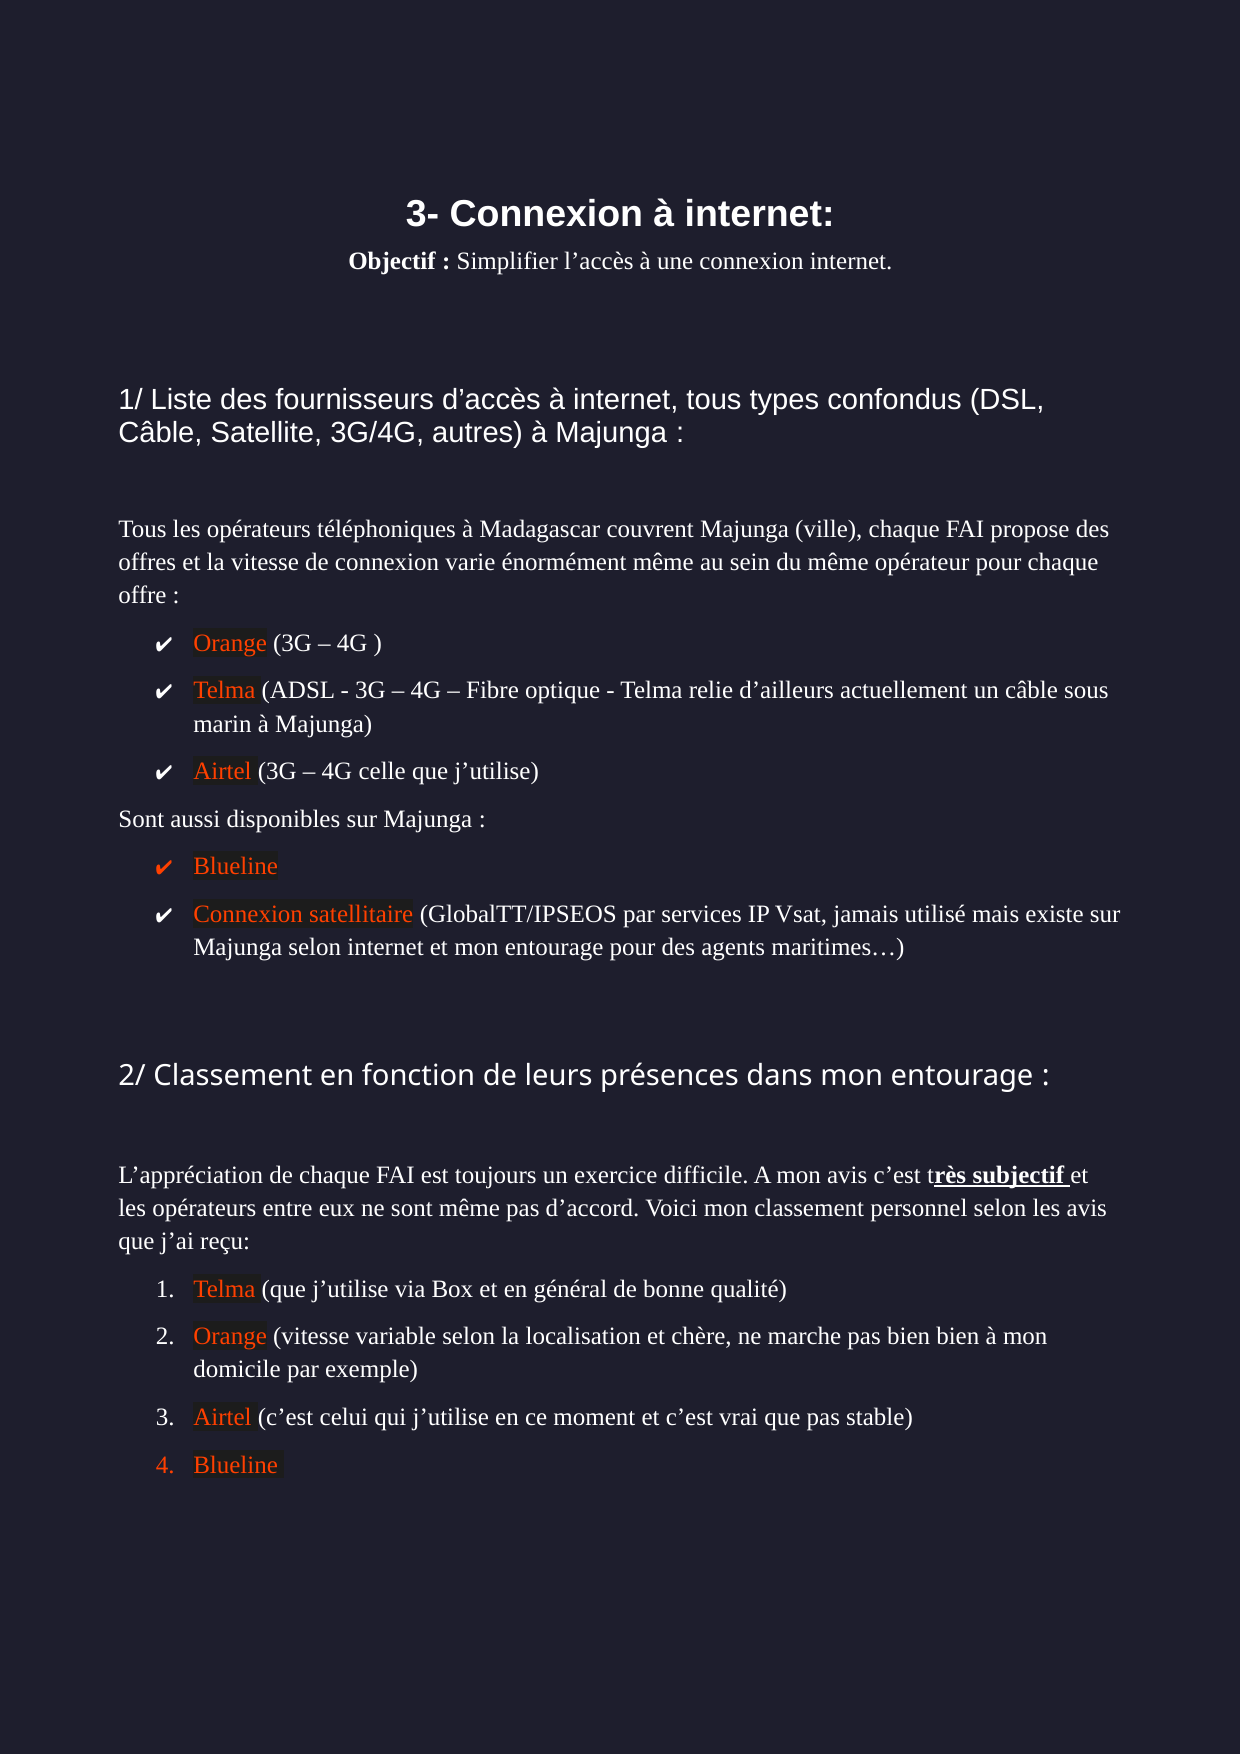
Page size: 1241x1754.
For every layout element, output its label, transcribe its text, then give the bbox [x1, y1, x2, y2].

list Blueline [156, 1450, 1122, 1478]
list Telma (que j’utilise via Box et en général de bonne qualité) [156, 1274, 1122, 1303]
list Airtel (3G – 4G celle que j’utilise) [156, 756, 1122, 785]
text Objectif : Simplifier l’accès à une connexion internet. [118, 246, 1122, 275]
list Telma (ADSL - 3G – 4G – Fibre optique - Telma relie d’ailleurs actuellement un câble sous marin à Majunga) [156, 676, 1122, 737]
text L’appréciation de chaque FAI est toujours un exercice difficile. A mon avis c’est très subjectif et les opérateurs entre eux ne sont même pas d’accord. Voici mon classement personnel selon les avis que j’ai reçu: [118, 1160, 1122, 1255]
subtitle 3- Connexion à internet: [118, 191, 1122, 234]
subtitle 2/ Classement en fonction de leurs présences dans mon entourage : [118, 1054, 1122, 1094]
list Blueline [156, 851, 1122, 880]
subtitle 1/ Liste des fournisseurs d’accès à internet, tous types confondus (DSL, Câble, Satellite, 3G/4G, autres) à Majunga : [118, 382, 1122, 449]
list Airtel (c’est celui qui j’utilise en ce moment et c’est vrai que pas stable) [156, 1402, 1122, 1431]
text Tous les opérateurs téléphoniques à Madagascar couvrent Majunga (ville), chaque FAI propose des offres et la vitesse de connexion varie énormément même au sein du même opérateur pour chaque offre : [118, 514, 1122, 609]
list Orange (3G – 4G ) [156, 628, 1122, 657]
list Orange (vitesse variable selon la localisation et chère, ne marche pas bien bien à mon domicile par exemple) [156, 1321, 1122, 1383]
text Sont aussi disponibles sur Majunga : [118, 804, 1122, 833]
list Connexion satellitaire (GlobalTT/IPSEOS par services IP Vsat, jamais utilisé mais existe sur Majunga selon internet et mon entourage pour des agents maritimes…) [156, 899, 1122, 961]
